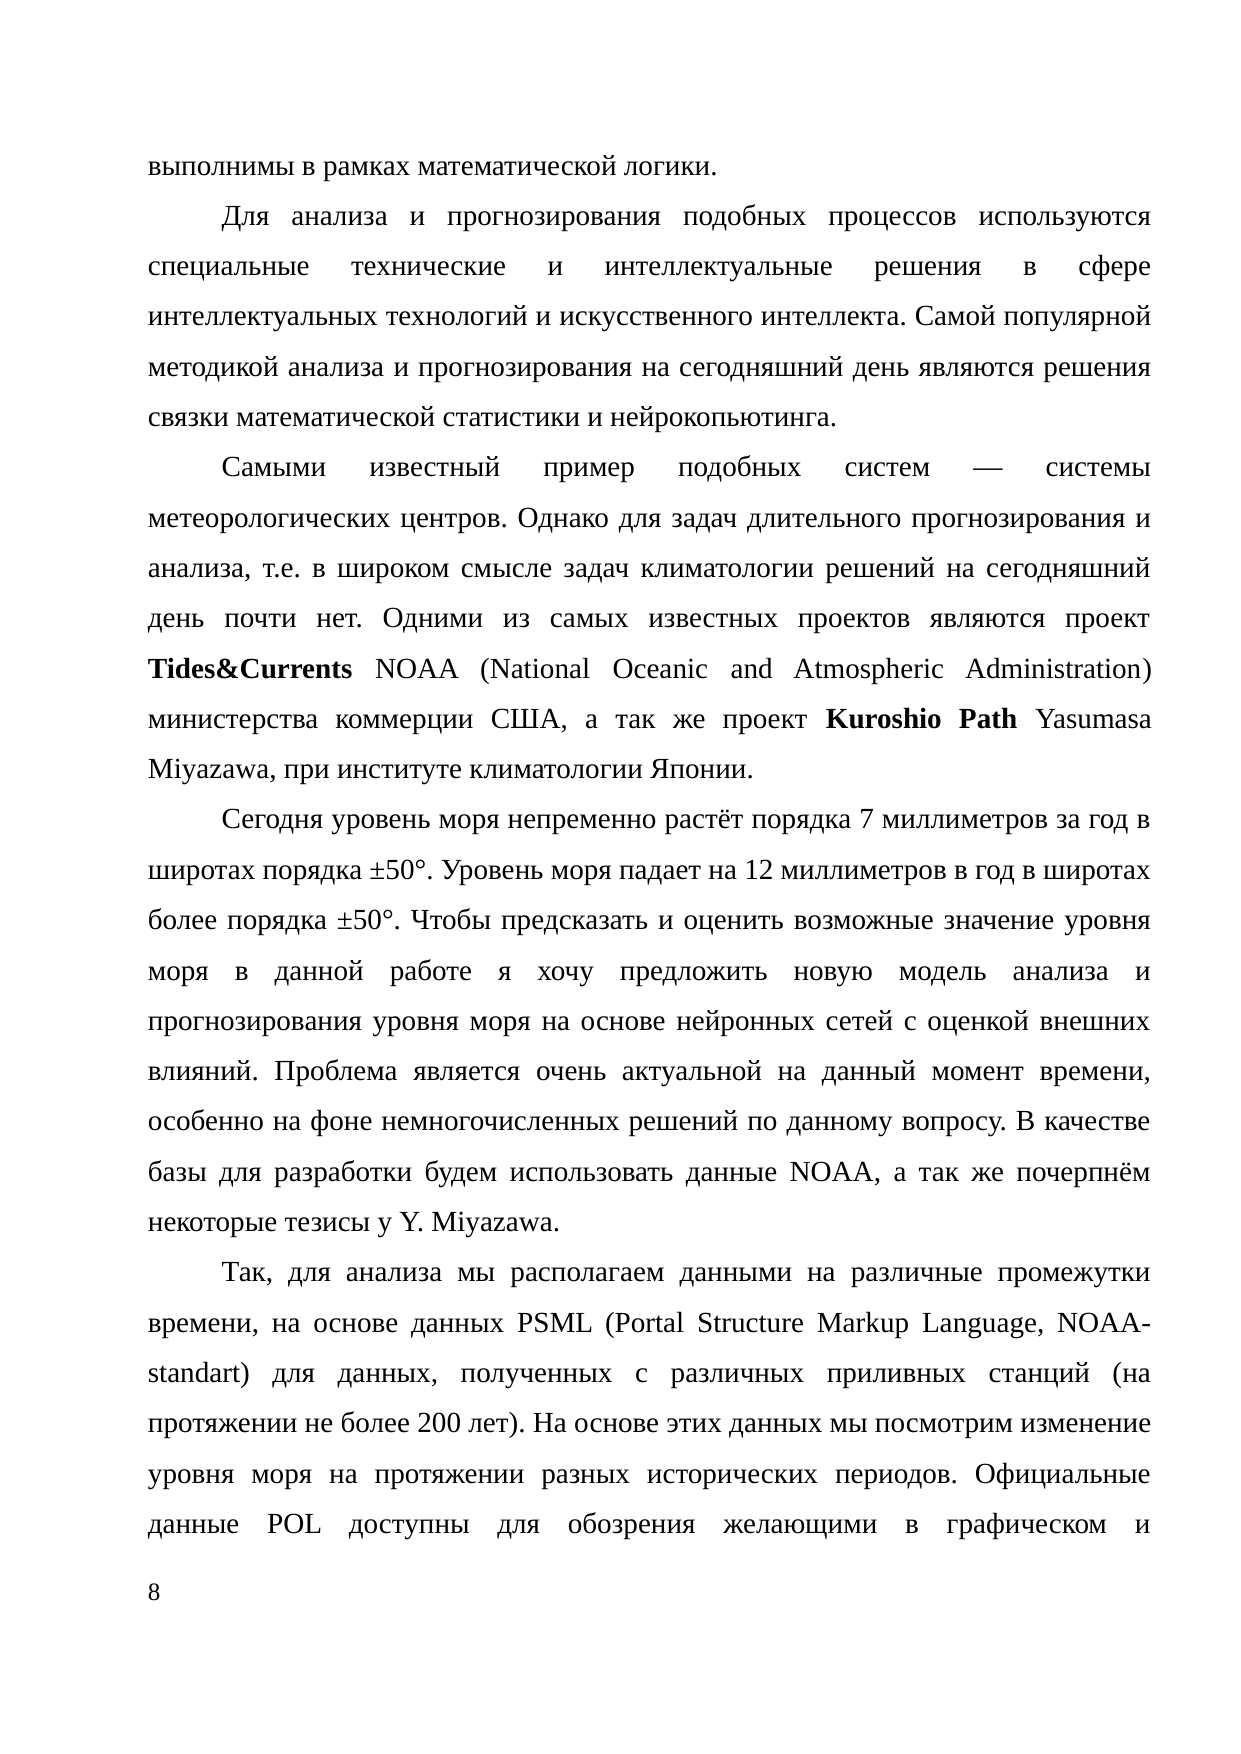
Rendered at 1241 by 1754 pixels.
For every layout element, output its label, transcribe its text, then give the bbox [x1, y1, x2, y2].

text Самыми известный пример подобных систем — системы метеорологических центров. Однако для задач длительного прогнозирования и анализа, т.е. в широком смысле задач климатологии решений на сегодняшний день почти нет. Одними из самых известных проектов являются проект Tides&Currents NOAA (National Oceanic and Atmospheric Administration) министерства коммерции США, а так же проект Kuroshio Path Yasumasa Miyazawa, при институте климатологии Японии. [148, 449, 1152, 785]
text Сегодня уровень моря непременно растёт порядка 7 миллиметров за год в широтах порядка ±50°. Уровень моря падает на 12 миллиметров в год в широтах более порядка ±50°. Чтобы предсказать и оценить возможные значение уровня моря в данной работе я хочу предложить новую модель анализа и прогнозирования уровня моря на основе нейронных сетей с оценкой внешних влияний. Проблема является очень актуальной на данный момент времени, особенно на фоне немногочисленных решений по данному вопросу. В качестве базы для разработки будем использовать данные NOAA, а так же почерпнём некоторые тезисы у Y. Miyazawa. [148, 802, 1152, 1238]
text Так, для анализа мы располагаем данными на различные промежутки времени, на основе данных PSML (Portal Structure Markup Language, NOAA-standart) для данных, полученных с различных приливных станций (на протяжении не более 200 лет). На основе этих данных мы посмотрим изменение уровня моря на протяжении разных исторических периодов. Официальные данные POL доступны для обозрения желающими в графическом и [148, 1254, 1152, 1539]
text выполнимы в рамках математической логики. [148, 148, 1152, 181]
text Для анализа и прогнозирования подобных процессов используются специальные технические и интеллектуальные решения в сфере интеллектуальных технологий и искусственного интеллекта. Самой популярной методикой анализа и прогнозирования на сегодняшний день являются решения связки математической статистики и нейрокопьютинга. [148, 198, 1152, 433]
